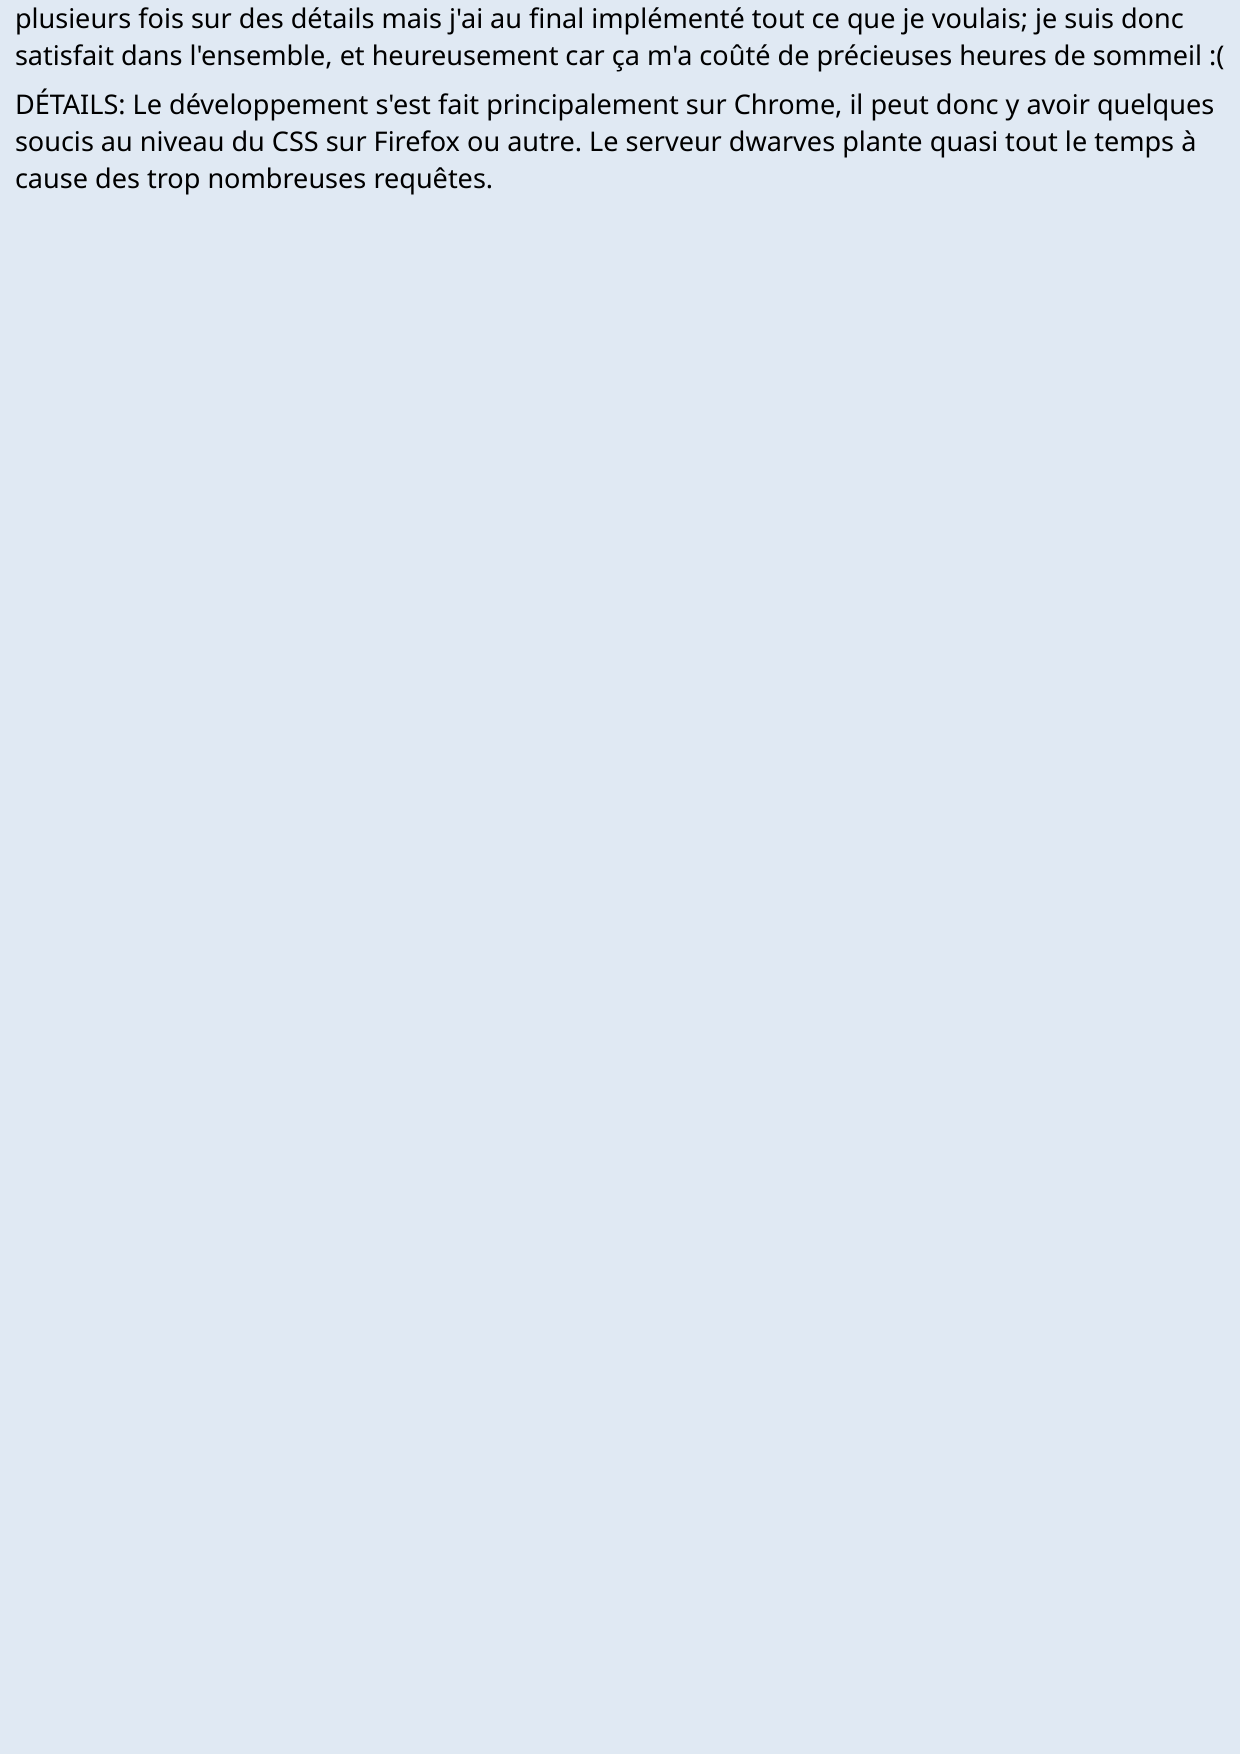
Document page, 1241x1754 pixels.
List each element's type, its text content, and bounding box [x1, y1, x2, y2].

text plusieurs fois sur des détails mais j'ai au final implémenté tout ce que je voulais; je suis donc satisfait dans l'ensemble, et heureusement car ça m'a coûté de précieuses heures de sommeil :( [15, 0, 1240, 74]
text DÉTAILS: Le développement s'est fait principalement sur Chrome, il peut donc y avoir quelques soucis au niveau du CSS sur Firefox ou autre. Le serveur dwarves plante quasi tout le temps à cause des trop nombreuses requêtes. [15, 86, 1240, 196]
